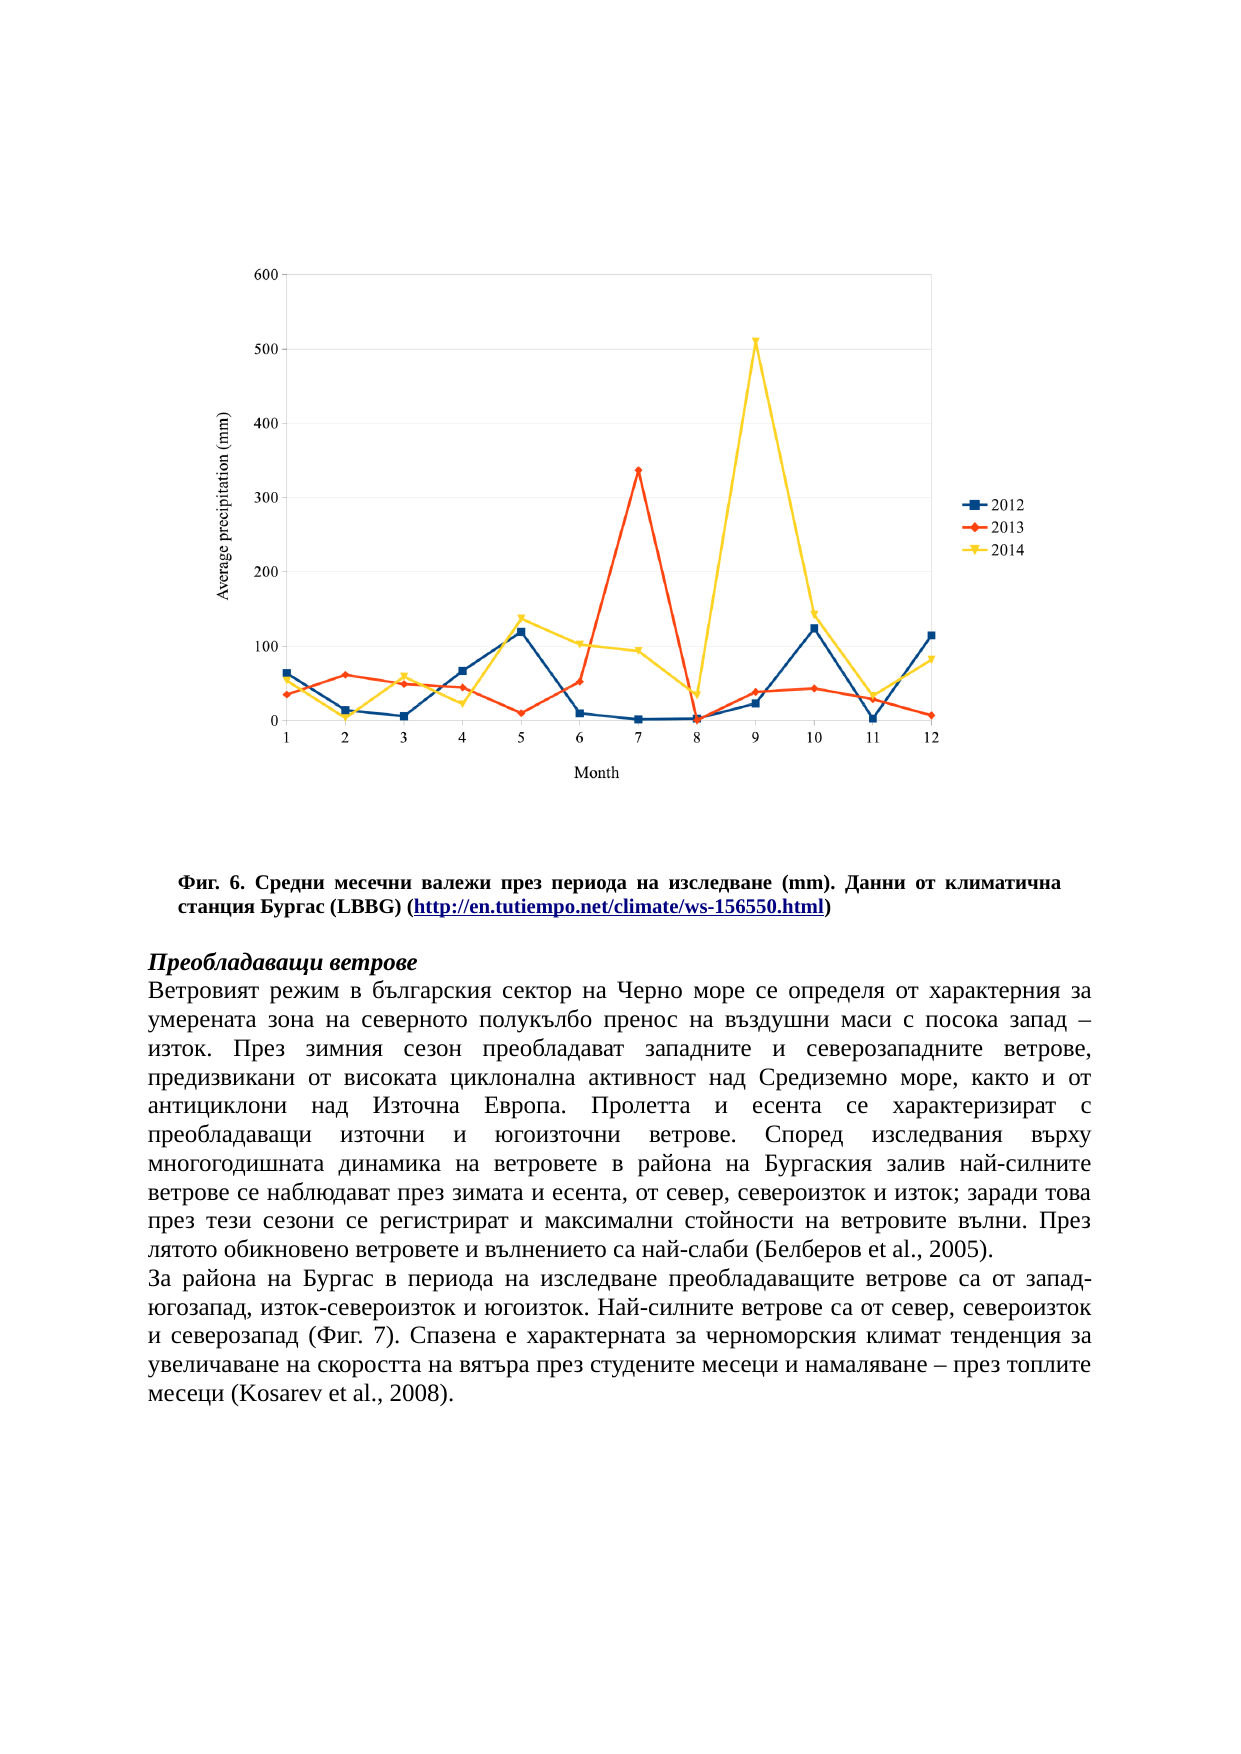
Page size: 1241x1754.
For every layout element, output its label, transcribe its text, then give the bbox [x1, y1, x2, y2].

picture [177, 206, 1063, 870]
text Преобладаващи ветрове [148, 947, 1093, 976]
text Ветровият режим в българския сектор на Черно море се определя от характерния за умерената зона на северното полукълбо пренос на въздушни маси с посока запад – изток. През зимния сезон преобладават западните и северозападните ветрове, предизвикани от високата циклонална активност над Средиземно море, както и от антициклони над Източна Европа. Пролетта и есента се характеризират с преобладаващи източни и югоизточни ветрове. Според изследвания върху многогодишната динамика на ветровете в района на Бургаския залив най-силните ветрове се наблюдават през зимата и есента, от север, североизток и изток; заради това през тези сезони се регистрират и максимални стойности на ветровите вълни. През лятото обикновено ветровете и вълнението са най-слаби (Белберов et al., 2005). [148, 976, 1093, 1263]
text За района на Бургас в периода на изследване преобладаващите ветрове са от запад-югозапад, изток-североизток и югоизток. Най-силните ветрове са от север, североизток и северозапад (Фиг. 7). Спазена е характерната за черноморския климат тенденция за увеличаване на скоростта на вятъра през студените месеци и намаляване – през топлите месеци (Kosarev et al., 2008). [148, 1263, 1093, 1407]
text Фиг. 6. Средни месечни валежи през периода на изследване (mm). Данни от климатична станция Бургас (LBBG) (http://en.tutiempo.net/climate/ws-156550.html) [178, 870, 1063, 918]
